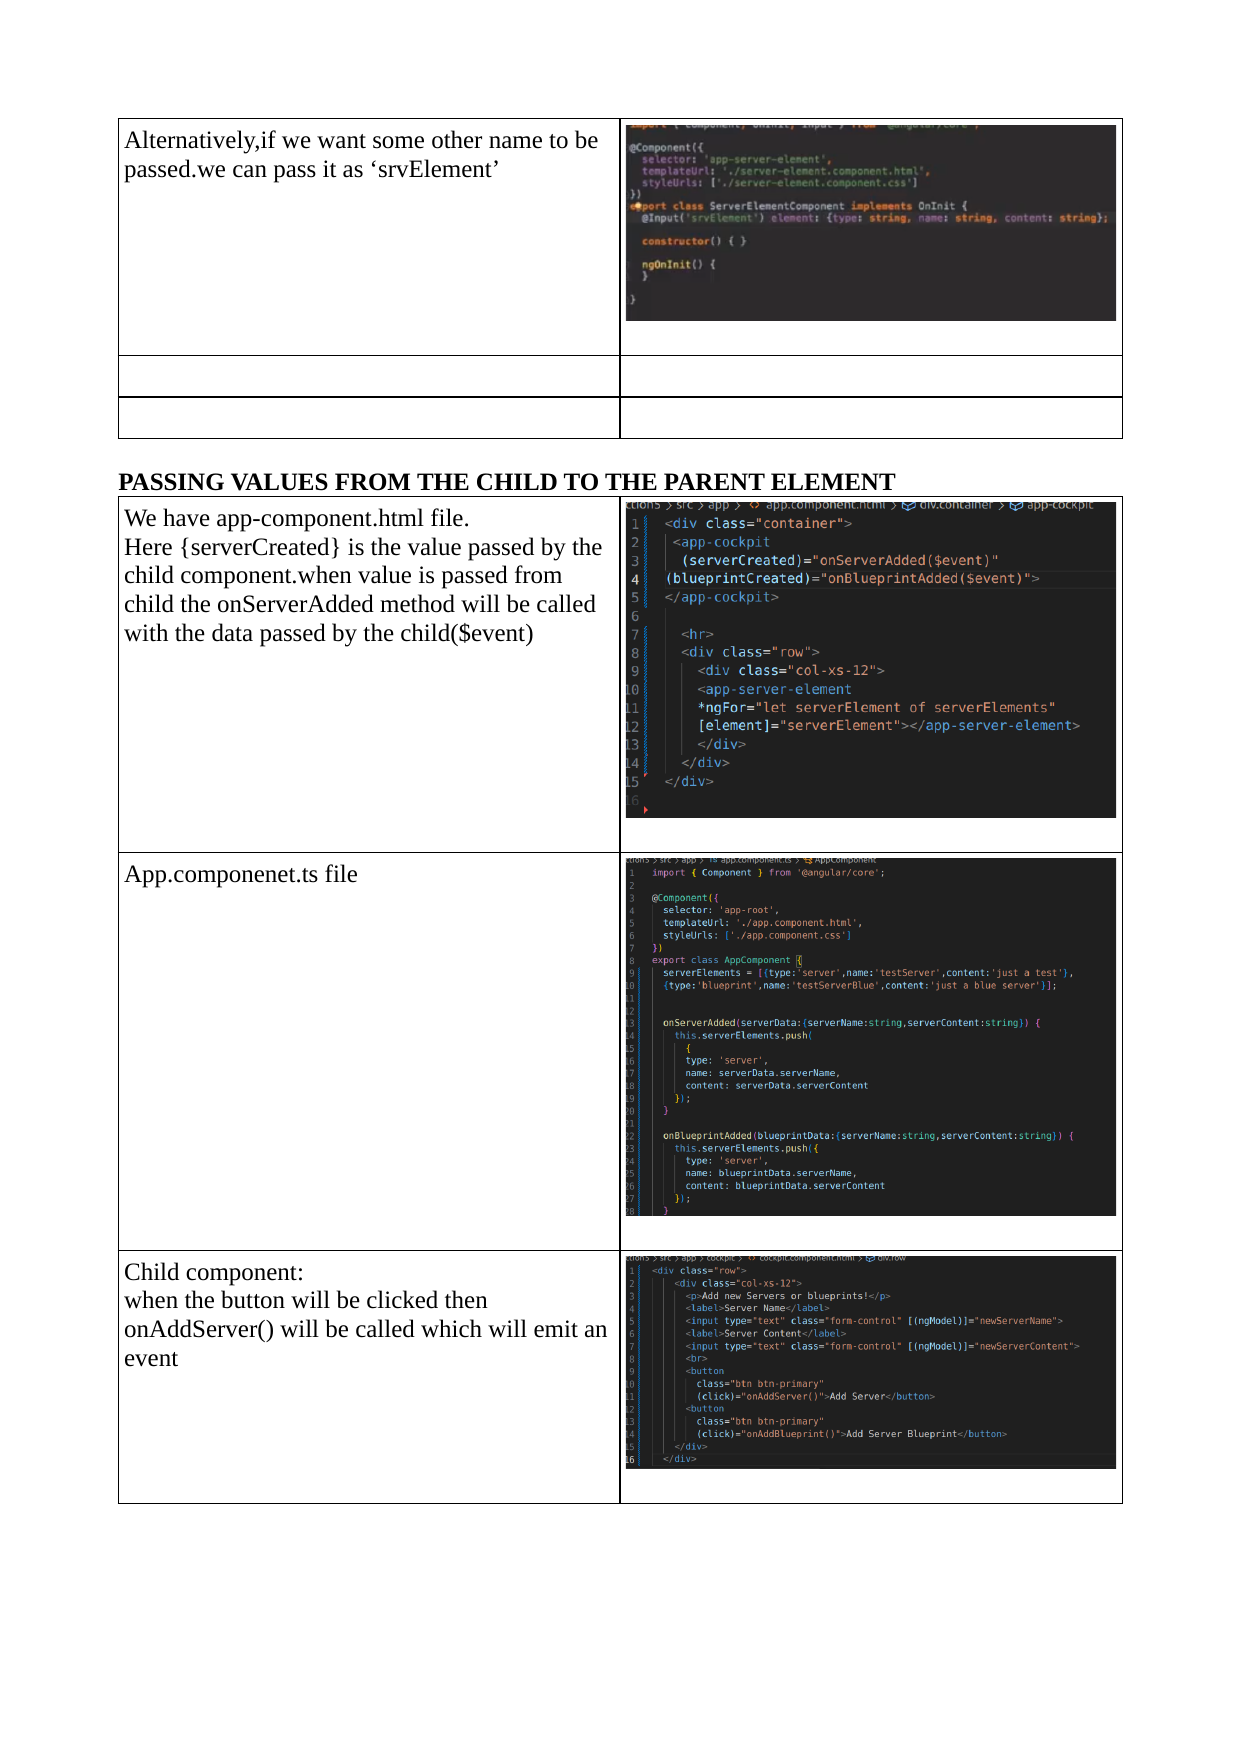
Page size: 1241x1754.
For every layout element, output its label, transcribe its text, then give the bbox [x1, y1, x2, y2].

table_header [621, 497, 1122, 852]
table_cell [119, 356, 619, 396]
table_cell [621, 119, 1122, 355]
picture [625, 858, 1117, 1216]
table_cell [621, 1251, 1122, 1503]
table_cell [621, 398, 1122, 438]
picture [625, 502, 1117, 818]
table_header We have app-component.html file. Here {serverCreated} is the value passed by the child component.when value is passed from child the onServerAdded method will be called with the data passed by the child($event) [119, 497, 619, 852]
table_cell [119, 398, 619, 438]
picture [625, 125, 1117, 321]
table_cell [621, 356, 1122, 396]
text PASSING VALUES FROM THE CHILD TO THE PARENT ELEMENT [118, 467, 1122, 496]
table_cell Child component: when the button will be clicked then onAddServer() will be called which will emit an event [119, 1251, 619, 1503]
table_cell App.componenet.ts file [119, 853, 619, 1250]
table_cell [621, 853, 1122, 1250]
table_cell Alternatively,if we want some other name to be passed.we can pass it as ‘srvElement’ [119, 119, 619, 355]
picture [625, 1256, 1117, 1469]
